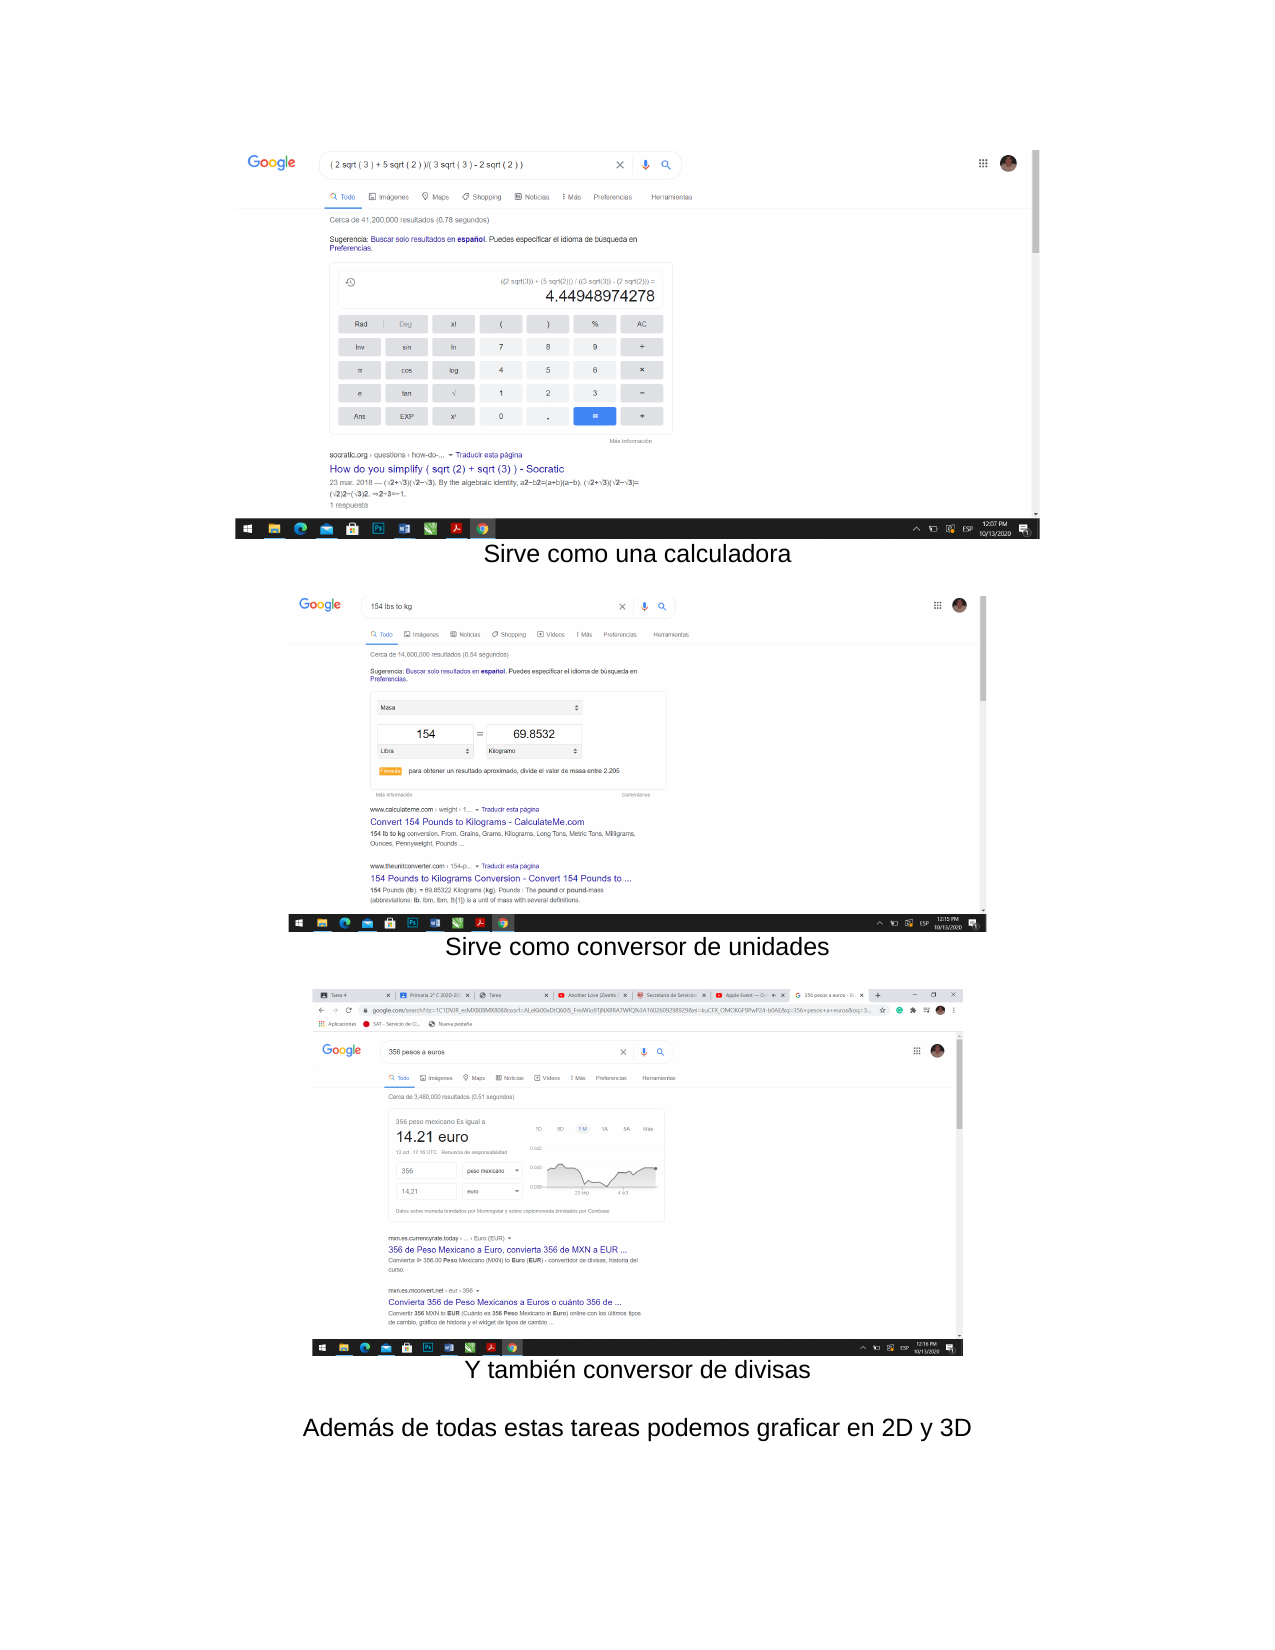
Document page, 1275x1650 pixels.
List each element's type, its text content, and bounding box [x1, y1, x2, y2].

text Sirve como conversor de unidades [150, 932, 1125, 960]
text Y también conversor de divisas [150, 1355, 1125, 1384]
text Además de todas estas tareas podemos graficar en 2D y 3D [150, 1413, 1125, 1441]
text Sirve como una calculadora [150, 539, 1125, 568]
